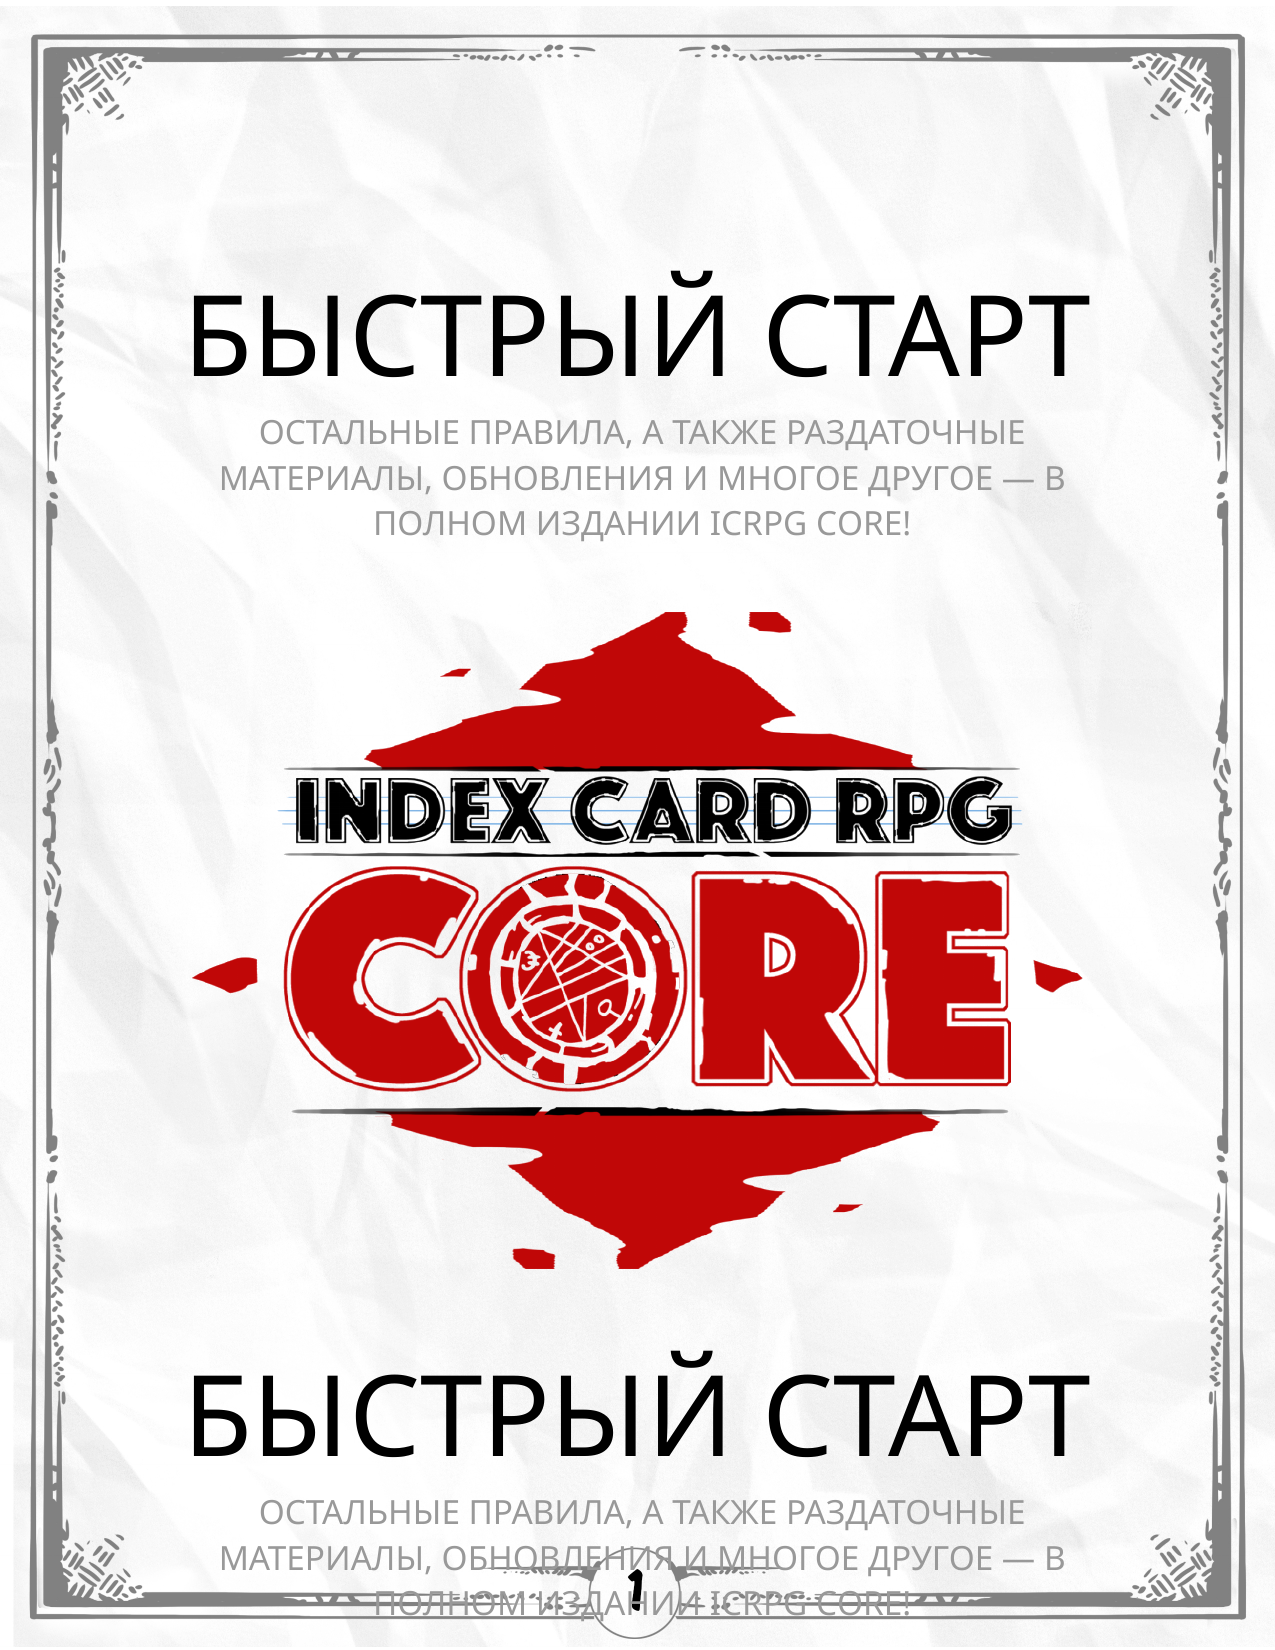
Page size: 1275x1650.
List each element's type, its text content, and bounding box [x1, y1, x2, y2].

text ОСТАЛЬНЫЕ ПРАВИЛА, А ТАКЖЕ РАЗДАТОЧНЫЕ МАТЕРИАЛЫ, ОБНОВЛЕНИЯ И МНОГОЕ ДРУГОЕ — В ПОЛНОМ ИЗДАНИИ ICRPG CОRE! [187, 409, 1097, 545]
subtitle БЫСТРЫЙ СТАРТ [0, 256, 1275, 409]
picture [0, 1489, 1275, 1647]
picture [0, 409, 1275, 1336]
subtitle ОСТАЛЬНЫЕ ПРАВИЛА, А ТАКЖЕ РАЗДАТОЧНЫЕ МАТЕРИАЛЫ, ОБНОВЛЕНИЯ И МНОГОЕ ДРУГОЕ — В ПОЛНОМ ИЗДАНИИ ICRPG CОRE! [187, 1489, 1097, 1625]
subtitle БЫСТРЫЙ СТАРТ [0, 1336, 1275, 1489]
picture [0, 6, 1275, 256]
